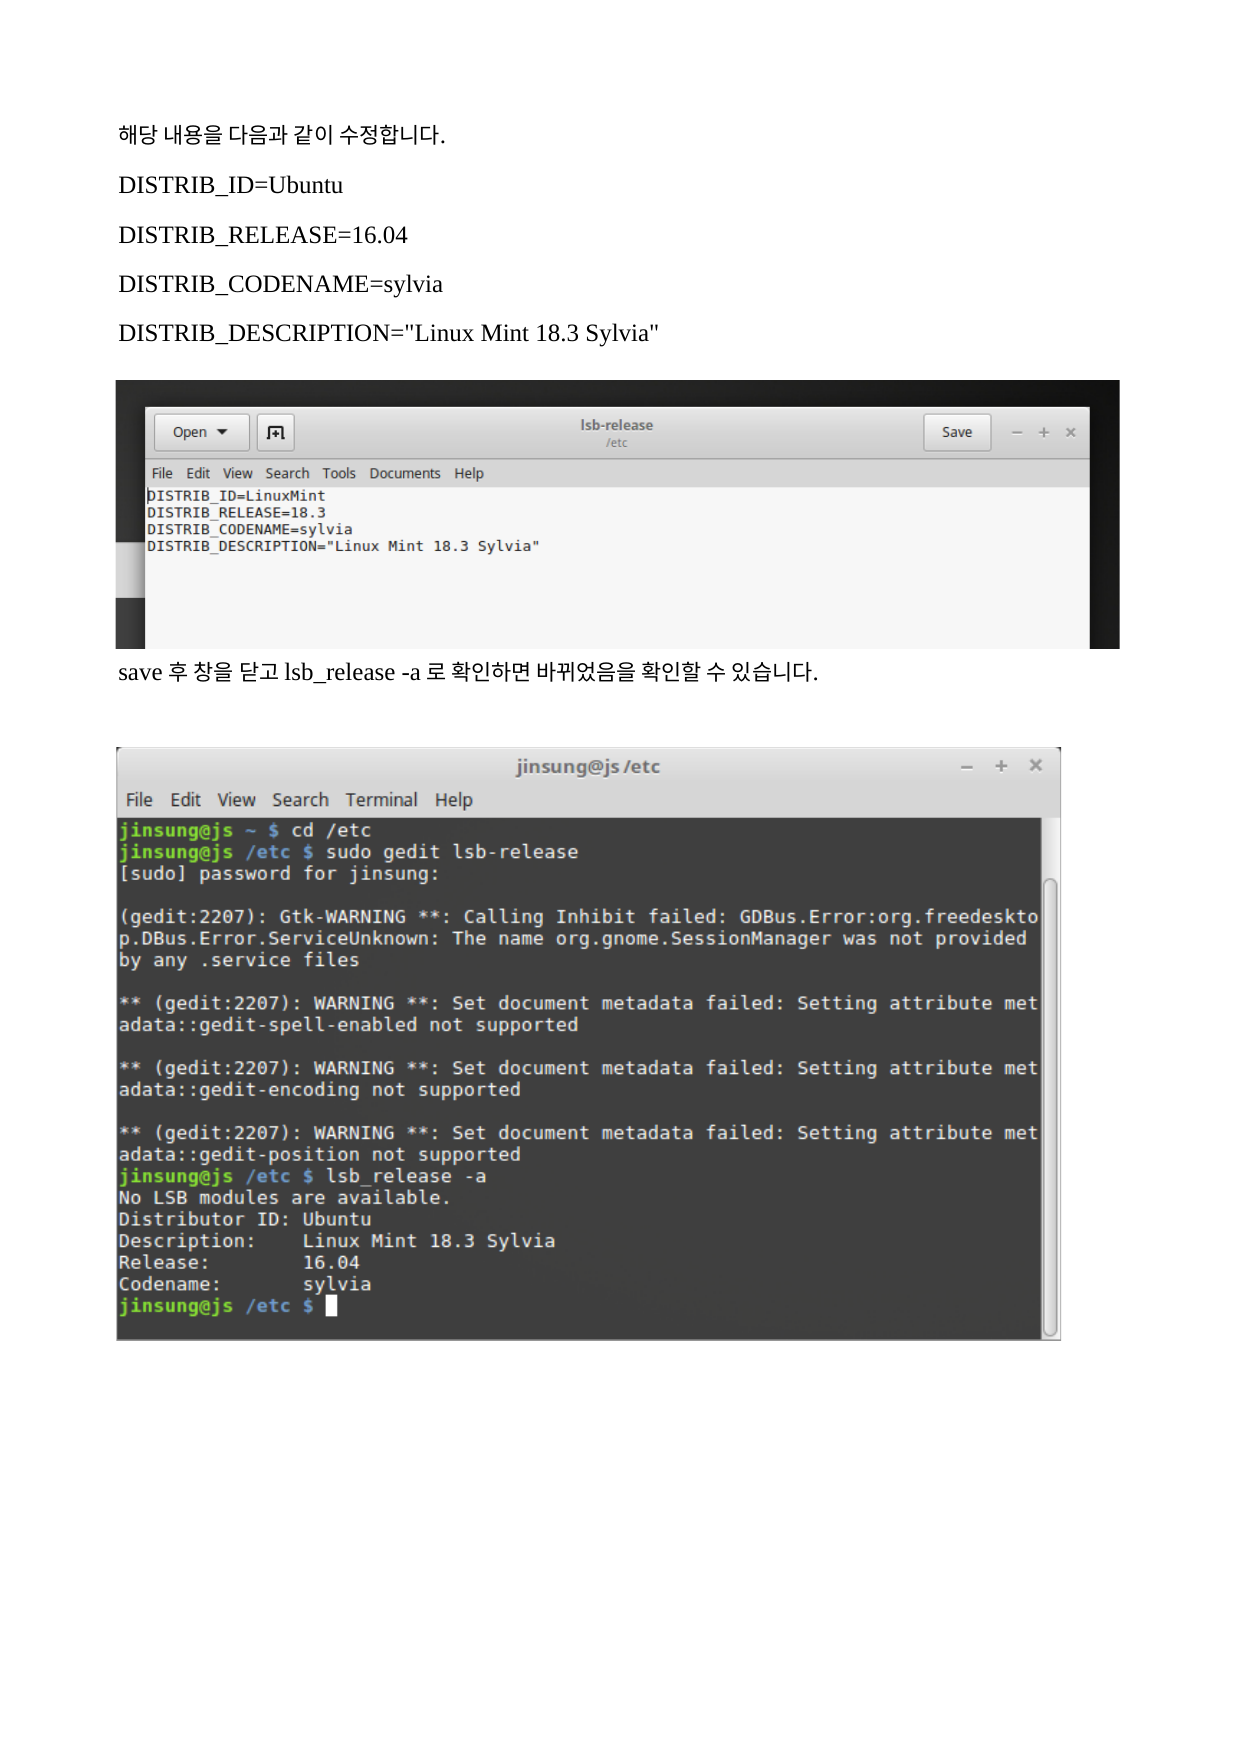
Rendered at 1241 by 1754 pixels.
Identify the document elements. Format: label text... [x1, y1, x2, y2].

text save 후 창을 닫고 lsb_release -a로 확인하면 바뀌었음을 확인할 수 있습니다. [118, 367, 1122, 686]
text DISTRIB_RELEASE=16.04 [118, 220, 1122, 248]
text DISTRIB_ID=Ubuntu [118, 171, 1122, 199]
picture [115, 380, 1120, 649]
picture [116, 747, 1062, 1341]
text DISTRIB_DESCRIPTION="Linux Mint 18.3 Sylvia" [118, 318, 1122, 347]
text DISTRIB_CODENAME=sylvia [118, 269, 1122, 297]
text 해당 내용을 다음과 같이 수정합니다. [118, 118, 1122, 150]
